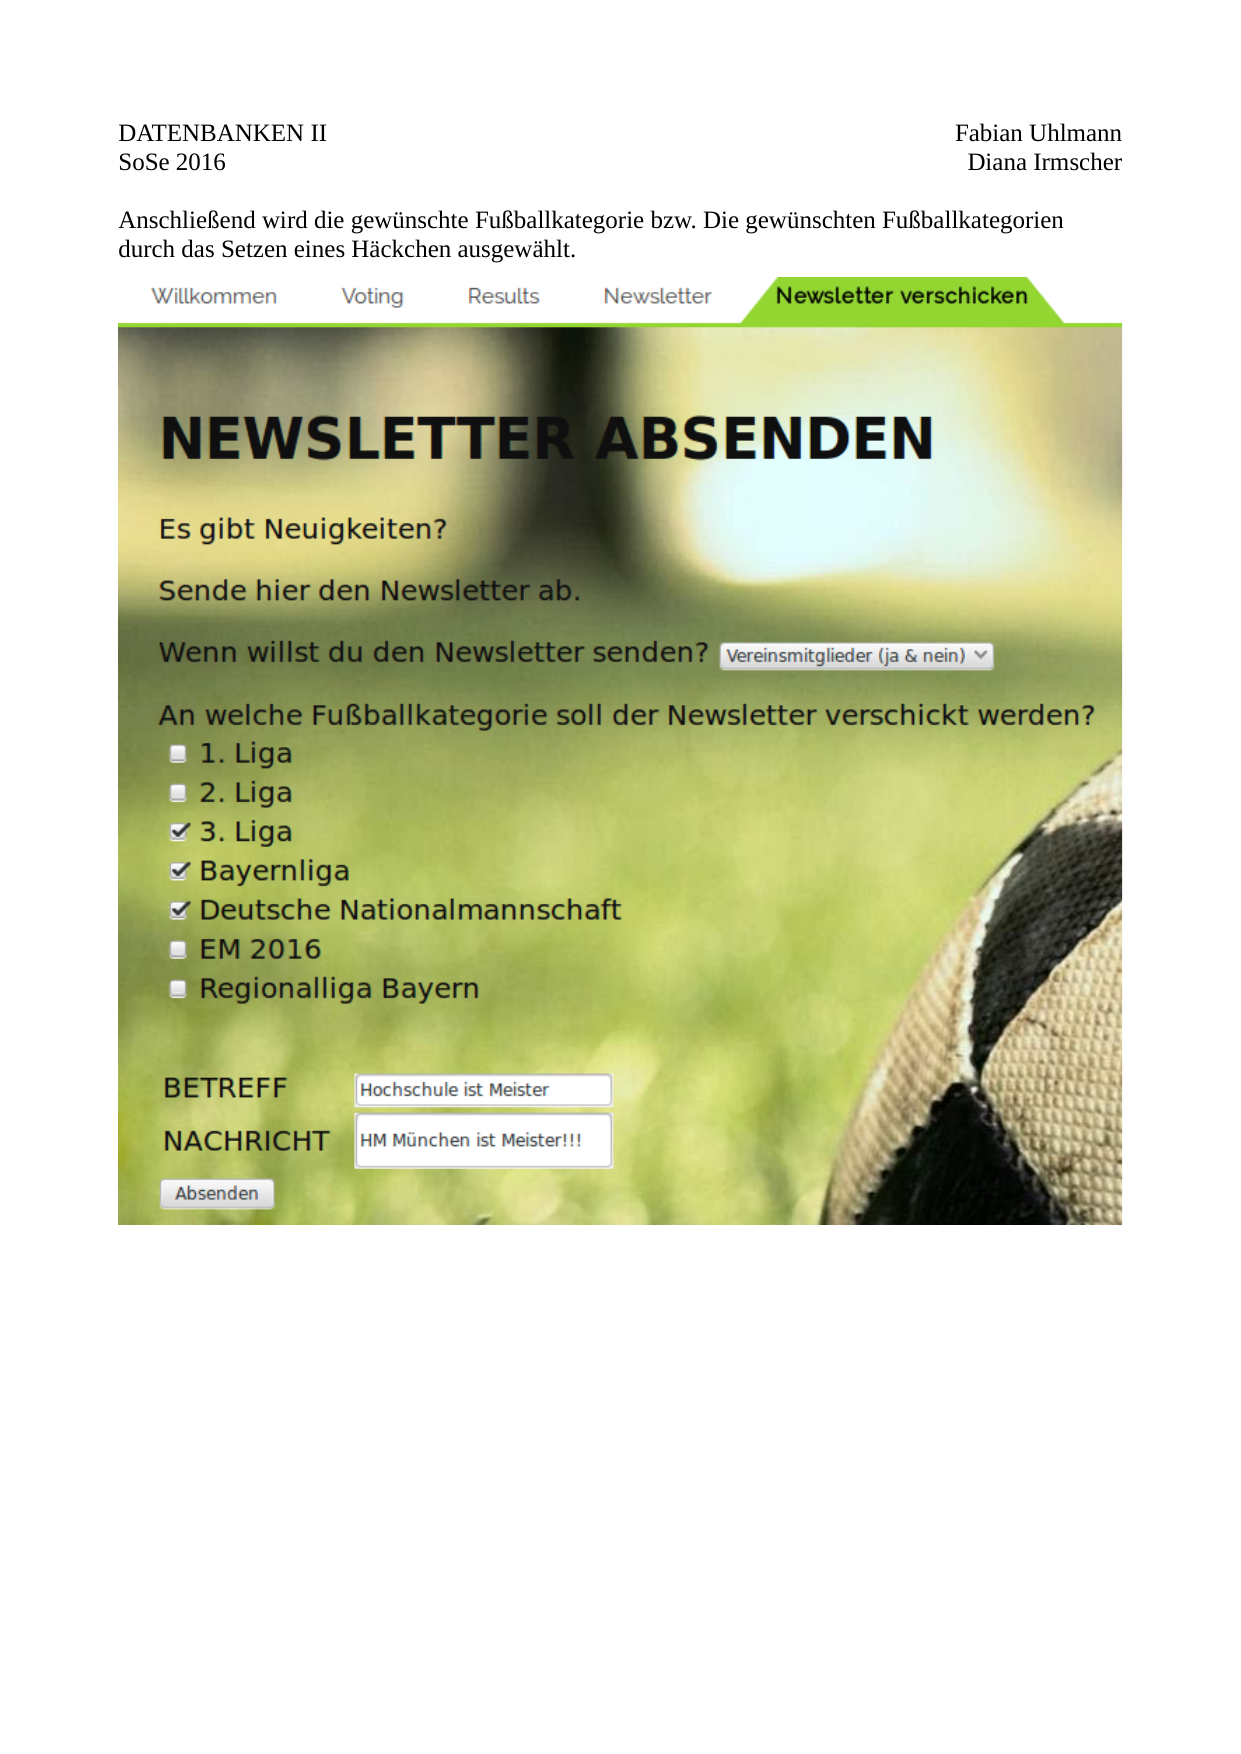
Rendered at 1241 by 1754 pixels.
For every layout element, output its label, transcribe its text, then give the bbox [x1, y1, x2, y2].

text Anschließend wird die gewünschte Fußballkategorie bzw. Die gewünschten Fußballkategorien durch das Setzen eines Häckchen ausgewählt. [118, 205, 1122, 263]
picture [118, 277, 1123, 1225]
